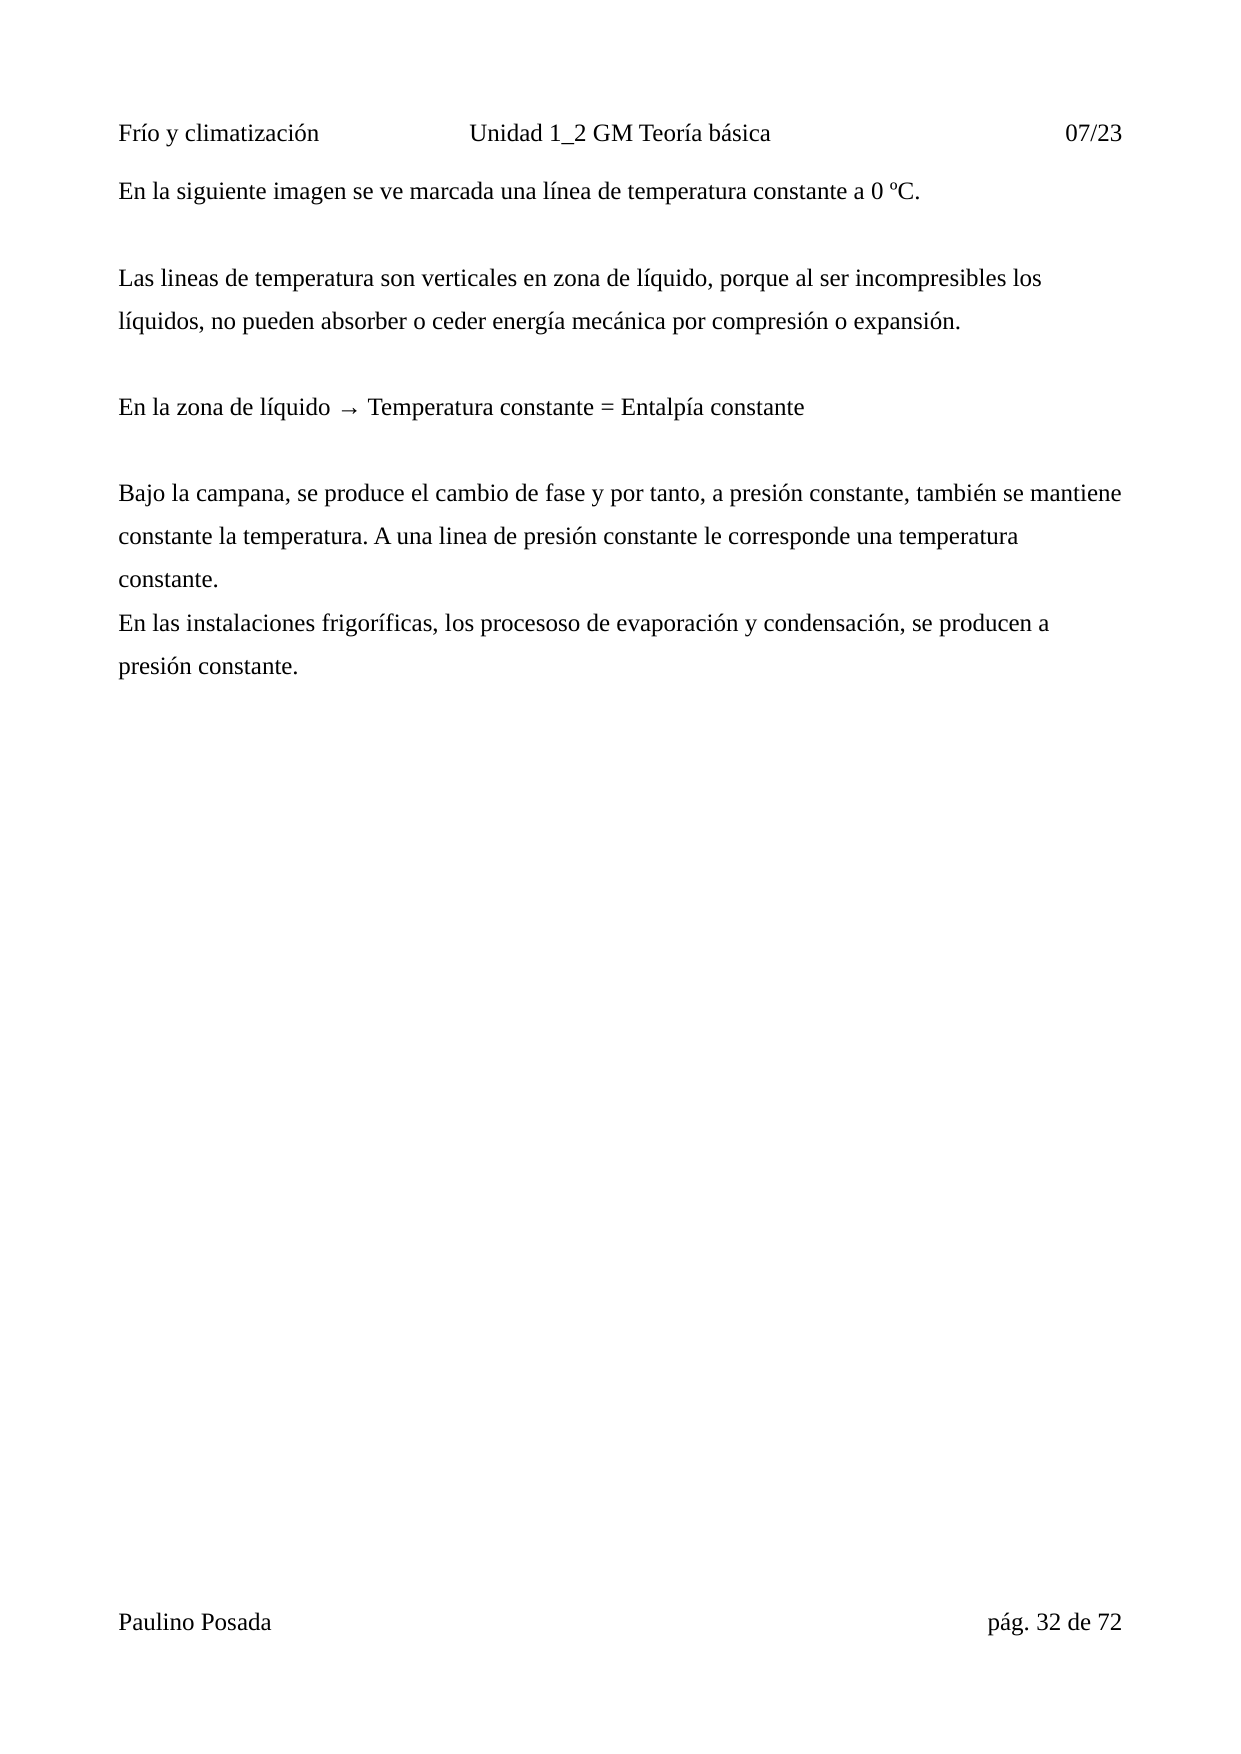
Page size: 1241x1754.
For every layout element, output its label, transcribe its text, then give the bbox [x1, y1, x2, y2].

text En la zona de líquido → Temperatura constante = Entalpía constante [118, 392, 1122, 421]
text En la siguiente imagen se ve marcada una línea de temperatura constante a 0 ºC. [118, 176, 1122, 205]
text Las lineas de temperatura son verticales en zona de líquido, porque al ser incompresibles los líquidos, no pueden absorber o ceder energía mecánica por compresión o expansión. [118, 263, 1122, 334]
text Bajo la campana, se produce el cambio de fase y por tanto, a presión constante, también se mantiene constante la temperatura. A una linea de presión constante le corresponde una temperatura constante. [118, 478, 1122, 593]
text En las instalaciones frigoríficas, los procesoso de evaporación y condensación, se producen a presión constante. [118, 608, 1122, 679]
